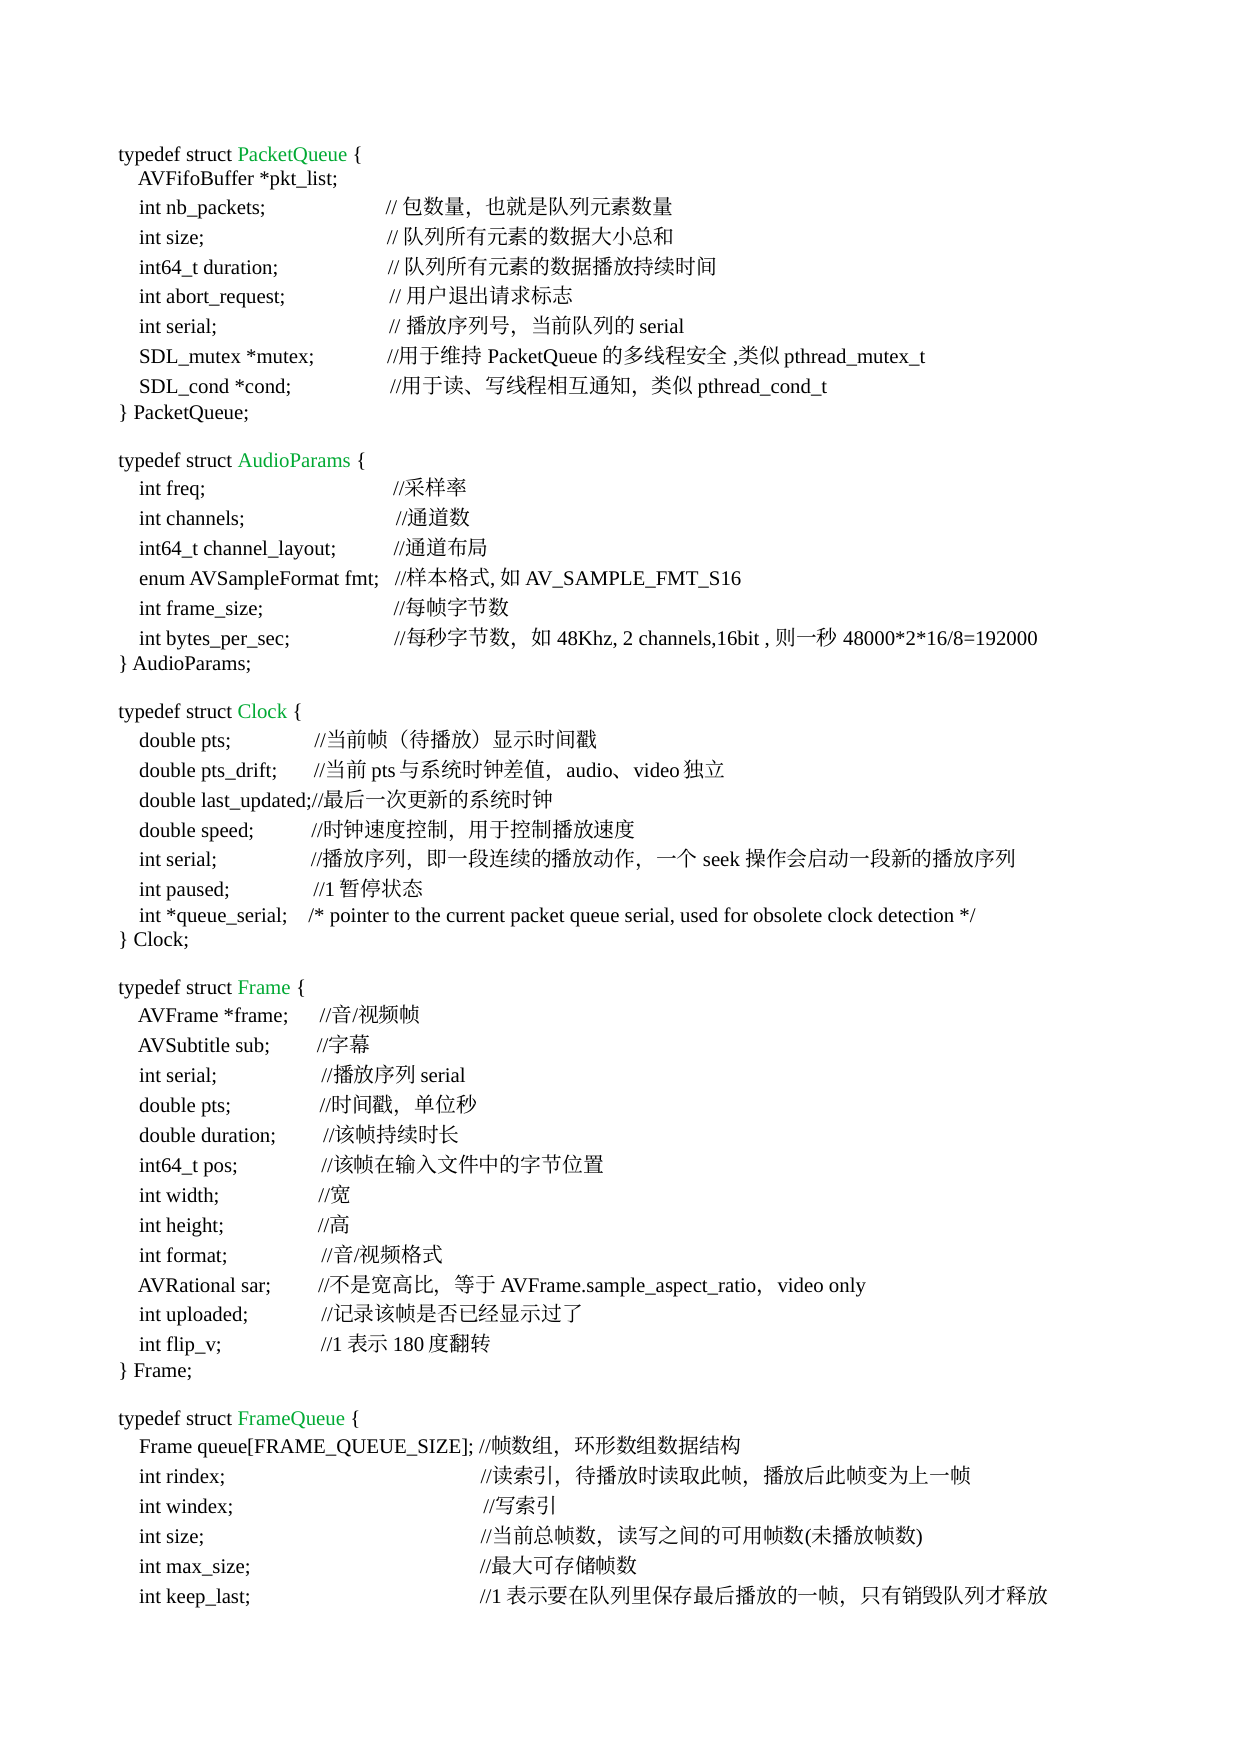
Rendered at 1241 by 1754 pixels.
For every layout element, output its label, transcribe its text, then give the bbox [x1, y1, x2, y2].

text int format; //音/视频格式 [118, 1238, 1122, 1268]
text int paused; //1暂停状态 [118, 873, 1122, 903]
text typedef struct Frame { [118, 975, 1122, 999]
text int channels; //通道数 [118, 502, 1122, 532]
text } Clock; [118, 927, 1122, 951]
text double pts; //当前帧（待播放）显示时间戳 [118, 723, 1122, 753]
text typedef struct PacketQueue { [118, 142, 1122, 166]
text } PacketQueue; [118, 399, 1122, 424]
text int serial; // 播放序列号，当前队列的serial [118, 310, 1122, 340]
text int uploaded; //记录该帧是否已经显示过了 [118, 1298, 1122, 1328]
text AVFrame *frame; //音/视频帧 [118, 999, 1122, 1029]
text int freq; //采样率 [118, 472, 1122, 502]
text int max_size; //最大可存储帧数 [118, 1549, 1122, 1579]
text int height; //高 [118, 1208, 1122, 1238]
text int64_t channel_layout; //通道布局 [118, 532, 1122, 561]
text SDL_mutex *mutex; //⽤于维持 PacketQueue 的多线程安全 ,类似pthread_mutex_t [118, 340, 1122, 370]
text int serial; //播放序列serial [118, 1059, 1122, 1089]
text int nb_packets; // 包数量，也就是队列元素数量 [118, 190, 1122, 220]
text int flip_v; //1表示180度翻转 [118, 1328, 1122, 1358]
text AVRational sar; //不是宽高比，等于AVFrame.sample_aspect_ratio，video only [118, 1268, 1122, 1298]
text } Frame; [118, 1358, 1122, 1382]
text int keep_last; //1表示要在队列里保存最后播放的一帧，只有销毁队列才释放 [118, 1579, 1122, 1609]
text int windex; //写索引 [118, 1490, 1122, 1519]
text SDL_cond *cond; //⽤于读、写线程相互通知，类似pthread_cond_t [118, 370, 1122, 399]
text double duration; //该帧持续时长 [118, 1118, 1122, 1148]
text int size; // 队列所有元素的数据⼤⼩总和 [118, 220, 1122, 250]
text int rindex; //读索引，待播放时读取此帧，播放后此帧变为上一帧 [118, 1460, 1122, 1490]
text int *queue_serial; /* pointer to the current packet queue serial, used for obsolete clock detection */ [118, 903, 1122, 927]
text double pts; //时间戳，单位秒 [118, 1089, 1122, 1118]
text double pts_drift; //当前pts与系统时钟差值，audio、video独立 [118, 753, 1122, 783]
text typedef struct Clock { [118, 699, 1122, 723]
text Frame queue[FRAME_QUEUE_SIZE]; //帧数组，环形数组数据结构 [118, 1430, 1122, 1460]
text double speed; //时钟速度控制，⽤于控制播放速度 [118, 813, 1122, 843]
text int serial; //播放序列，即⼀段连续的播放动作，⼀个 seek 操作会启动⼀段新的播放序列 [118, 843, 1122, 873]
text double last_updated;//最后一次更新的系统时钟 [118, 783, 1122, 813]
text typedef struct AudioParams { [118, 448, 1122, 472]
text int width; //宽 [118, 1178, 1122, 1208]
text } AudioParams; [118, 651, 1122, 675]
text int frame_size; //每帧字节数 [118, 591, 1122, 621]
text int bytes_per_sec; //每秒字节数，如 48Khz, 2 channels,16bit , 则⼀秒 48000*2*16/8=192000 [118, 621, 1122, 651]
text typedef struct FrameQueue { [118, 1406, 1122, 1430]
text enum AVSampleFormat fmt; //样本格式, 如AV_SAMPLE_FMT_S16 [118, 561, 1122, 591]
text AVFifoBuffer *pkt_list; [118, 166, 1122, 190]
text int64_t pos; //该帧在输入文件中的字节位置 [118, 1148, 1122, 1178]
text AVSubtitle sub; //字幕 [118, 1029, 1122, 1059]
text int size; //当前总帧数，读写之间的可用帧数(未播放帧数) [118, 1519, 1122, 1549]
text int abort_request; // ⽤户退出请求标志 [118, 280, 1122, 310]
text int64_t duration; // 队列所有元素的数据播放持续时间 [118, 250, 1122, 280]
